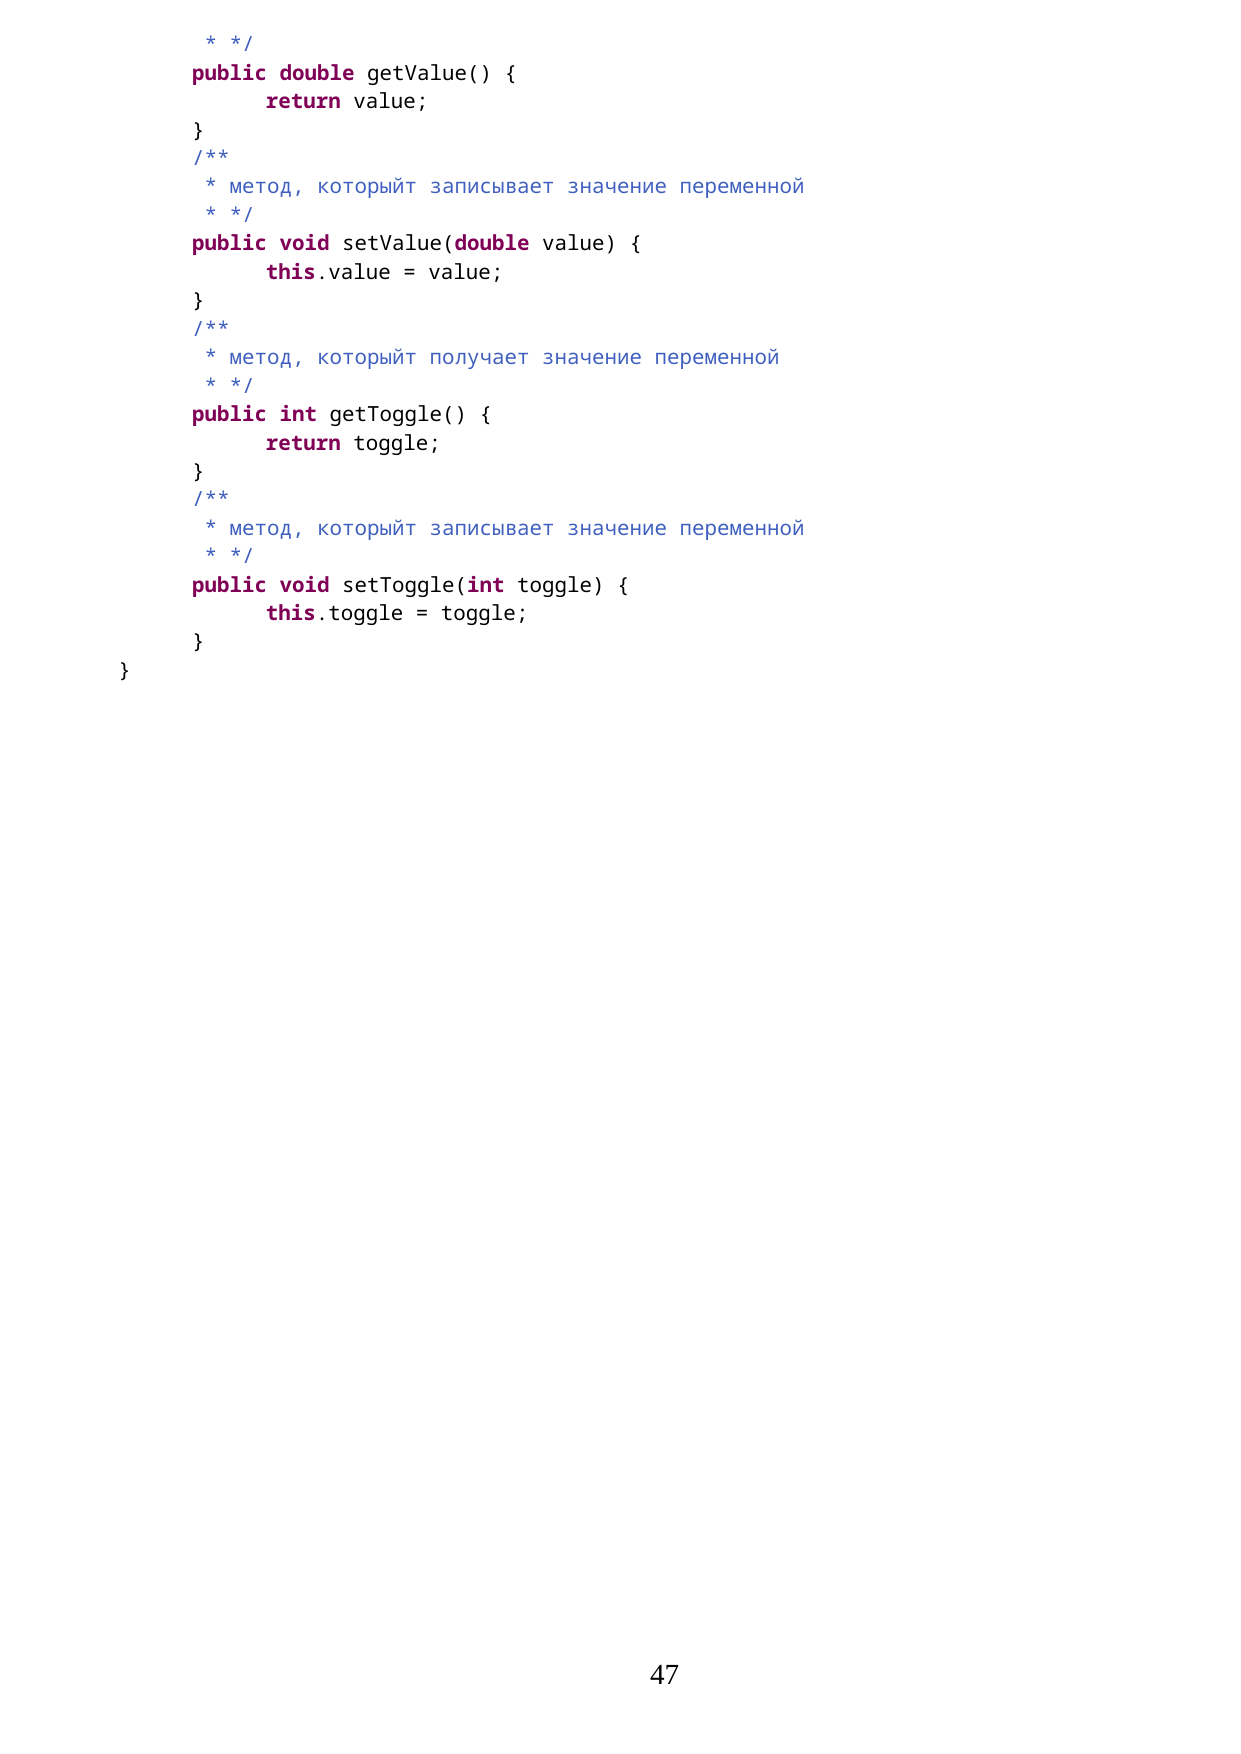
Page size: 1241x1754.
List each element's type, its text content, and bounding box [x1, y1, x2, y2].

text } [118, 456, 1211, 484]
text } [118, 655, 1211, 683]
text } [118, 285, 1211, 314]
text public int getToggle() { [118, 399, 1211, 428]
text this.value = value; [118, 257, 1211, 285]
text public double getValue() { [118, 58, 1211, 86]
text } [118, 115, 1211, 143]
text return value; [118, 86, 1211, 115]
text * метод, которыйт записывает значение переменной [118, 172, 1211, 200]
text /** [118, 314, 1211, 342]
text * */ [118, 200, 1211, 228]
text /** [118, 484, 1211, 513]
text this.toggle = toggle; [118, 598, 1211, 627]
text public void setValue(double value) { [118, 228, 1211, 257]
text public void setToggle(int toggle) { [118, 570, 1211, 598]
text return toggle; [118, 428, 1211, 456]
text * */ [118, 541, 1211, 570]
text * */ [118, 29, 1211, 58]
text * метод, которыйт получает значение переменной [118, 342, 1211, 371]
text /** [118, 143, 1211, 172]
text * метод, которыйт записывает значение переменной [118, 513, 1211, 541]
text } [118, 627, 1211, 655]
text * */ [118, 371, 1211, 399]
